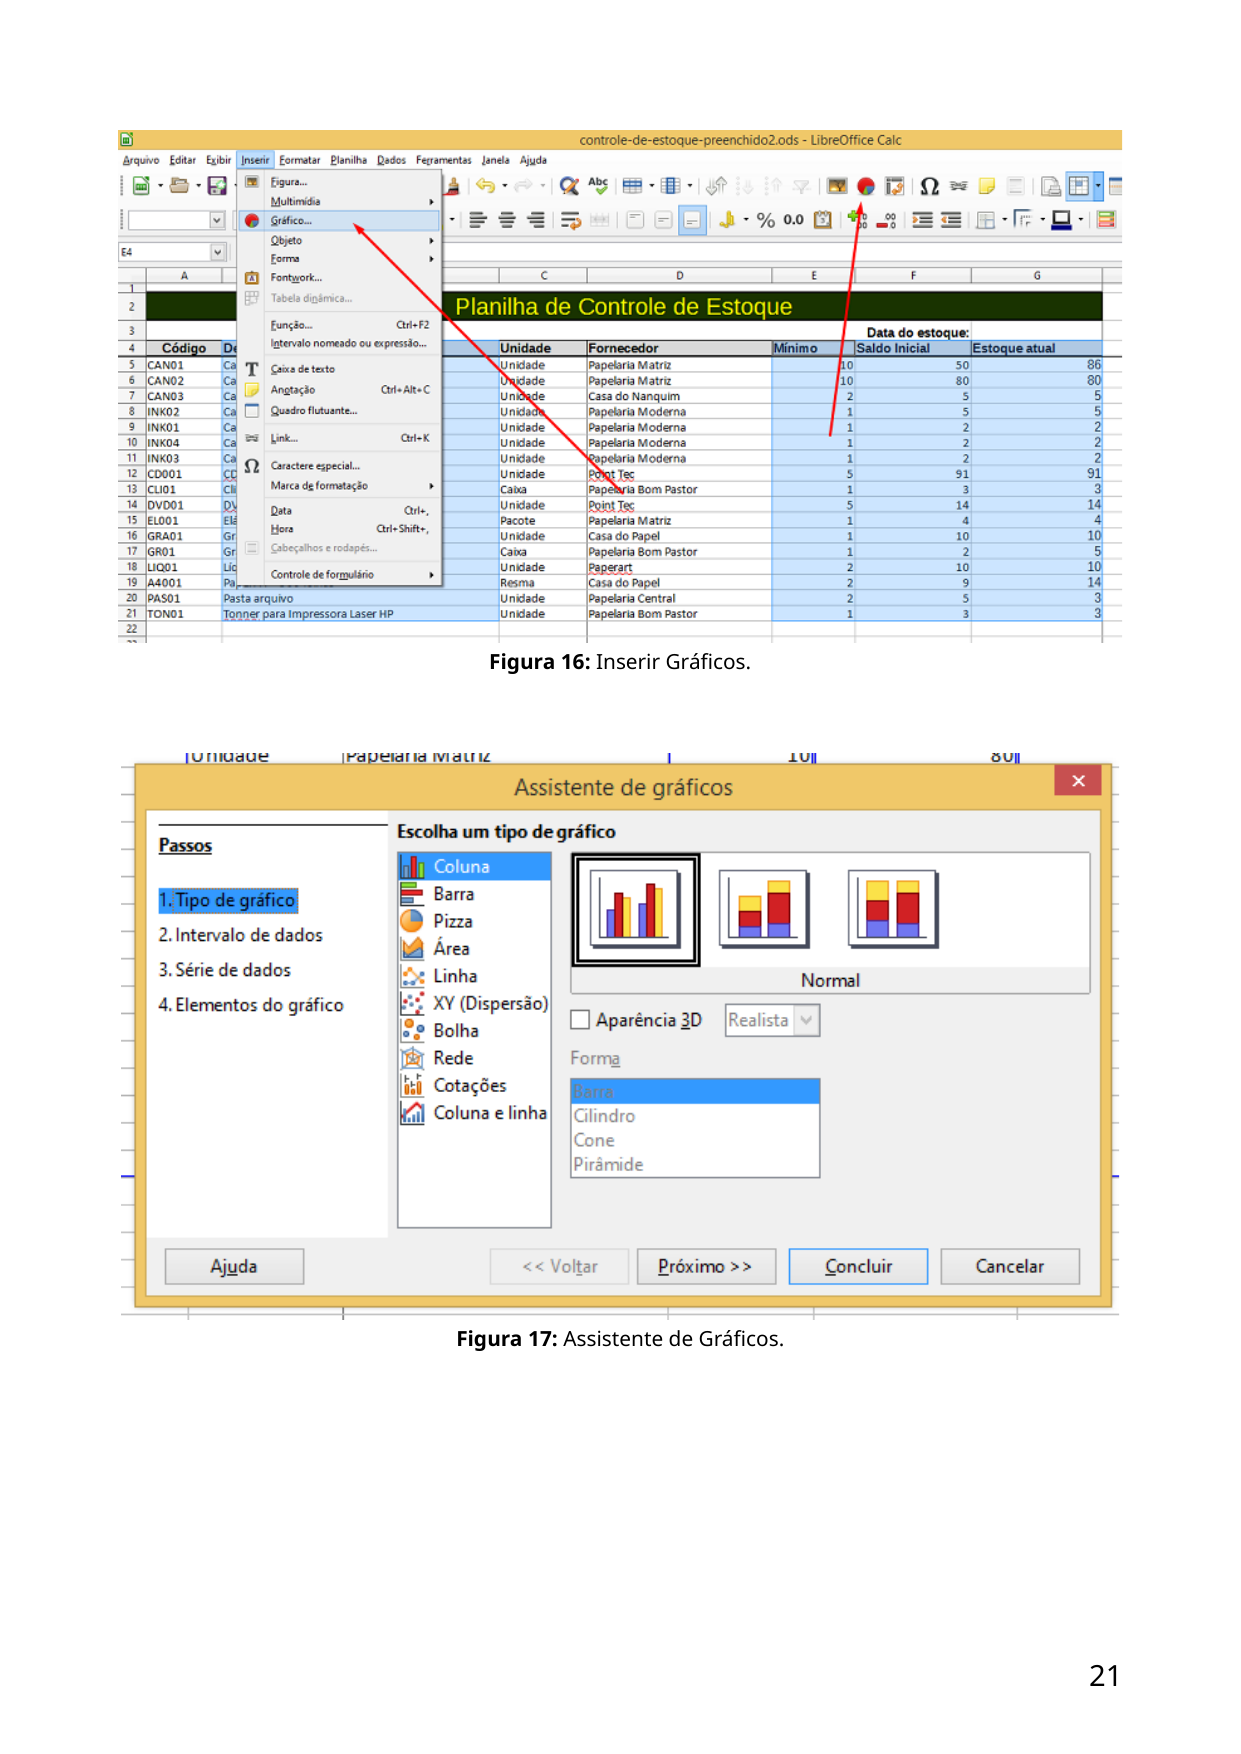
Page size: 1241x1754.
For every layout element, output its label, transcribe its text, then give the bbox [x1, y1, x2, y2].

text Figura 17: Assistente de Gráficos. [121, 1320, 1119, 1352]
text Figura 16: Inserir Gráficos. [118, 643, 1122, 675]
picture [121, 753, 1120, 1320]
picture [118, 130, 1123, 643]
